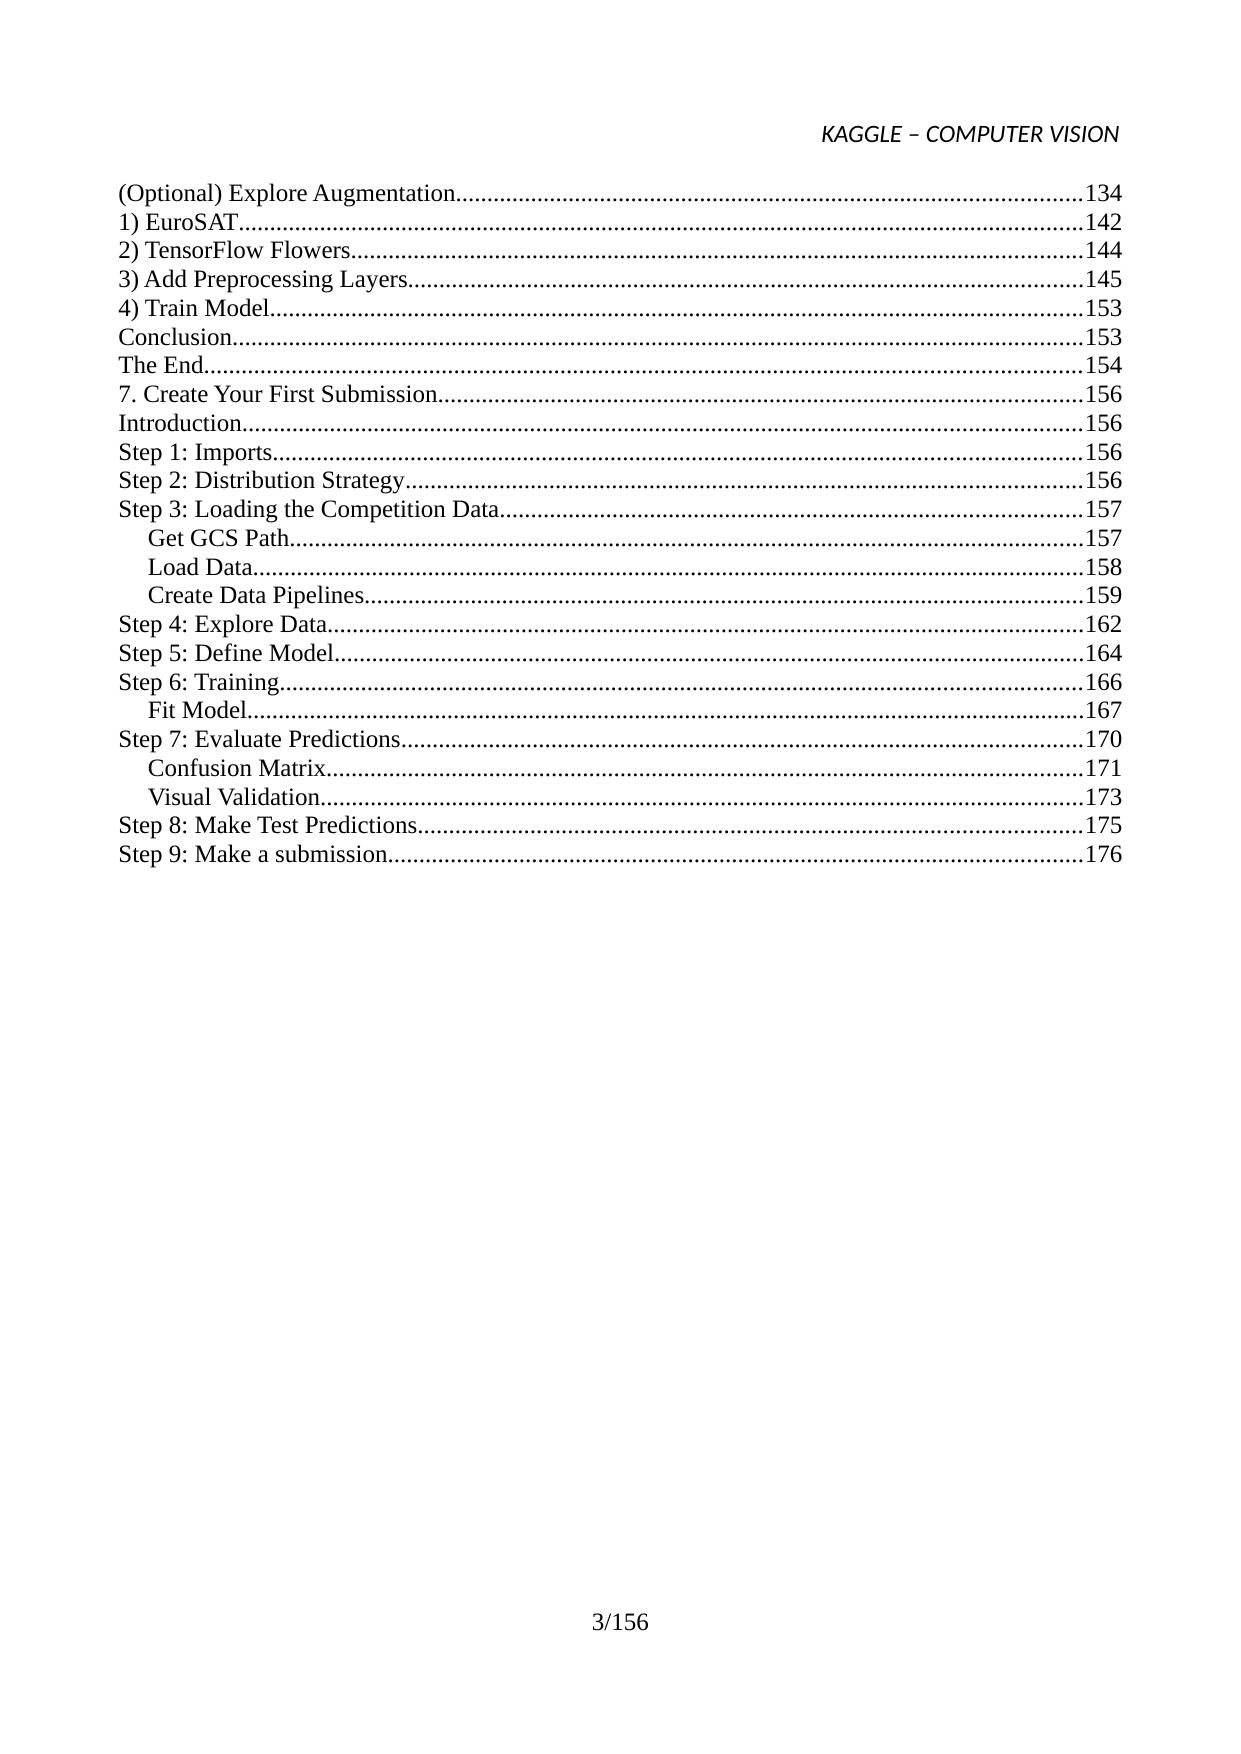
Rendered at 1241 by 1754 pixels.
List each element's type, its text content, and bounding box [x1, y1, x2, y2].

text Step 9: Make a submission 176 [118, 839, 1122, 868]
text Create Data Pipelines 159 [148, 581, 1122, 609]
text The End 154 [118, 351, 1122, 379]
text Confusion Matrix 171 [148, 753, 1122, 782]
text Fit Model 167 [148, 696, 1122, 724]
text 7. Create Your First Submission 156 [118, 379, 1122, 408]
text Step 1: Imports 156 [118, 437, 1122, 466]
text Visual Validation 173 [148, 782, 1122, 811]
text Step 8: Make Test Predictions 175 [118, 811, 1122, 839]
text 3) Add Preprocessing Layers 145 [118, 264, 1122, 293]
text Conclusion 153 [118, 322, 1122, 351]
text Load Data 158 [148, 552, 1122, 581]
text 2) TensorFlow Flowers 144 [118, 236, 1122, 264]
text Step 5: Define Model 164 [118, 638, 1122, 667]
text Step 2: Distribution Strategy 156 [118, 466, 1122, 494]
text 4) Train Model 153 [118, 293, 1122, 322]
text Step 7: Evaluate Predictions 170 [118, 724, 1122, 753]
text Get GCS Path 157 [148, 523, 1122, 552]
text Step 4: Explore Data 162 [118, 609, 1122, 638]
text Step 6: Training 166 [118, 667, 1122, 696]
text Step 3: Loading the Competition Data 157 [118, 494, 1122, 523]
text 1) EuroSAT 142 [118, 207, 1122, 236]
text Introduction 156 [118, 408, 1122, 437]
text (Optional) Explore Augmentation 134 [118, 178, 1122, 207]
